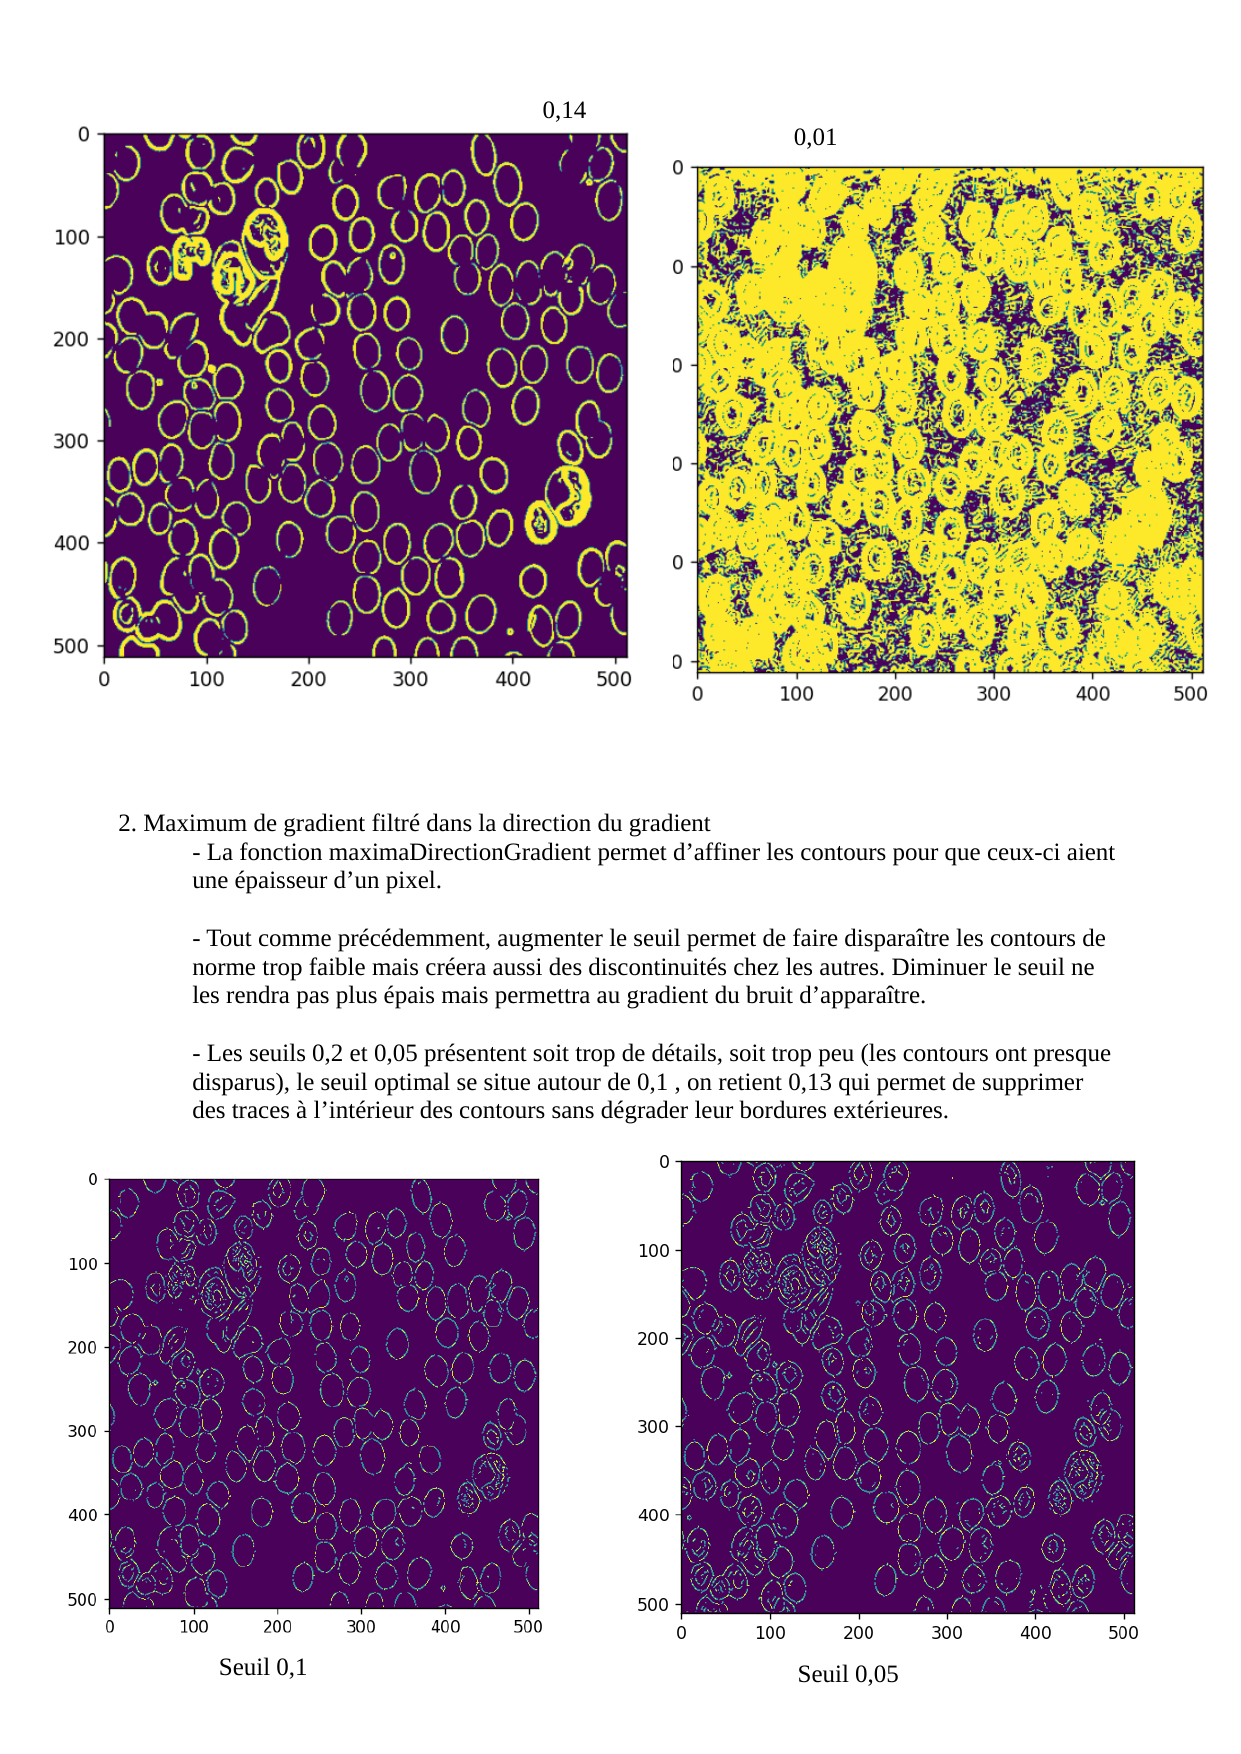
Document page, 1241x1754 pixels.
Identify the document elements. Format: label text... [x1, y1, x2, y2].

text - La fonction maximaDirectionGradient permet d’affiner les contours pour que ceux-ci aient une épaisseur d’un pixel. [118, 837, 1122, 894]
picture [619, 1126, 1171, 1660]
text - Tout comme précédemment, augmenter le seuil permet de faire disparaître les contours de norme trop faible mais créera aussi des discontinuités chez les autres. Diminuer le seuil ne les rendra pas plus épais mais permettra au gradient du bruit d’apparaître. [118, 923, 1122, 1009]
picture [55, 1141, 565, 1646]
picture [37, 95, 1241, 728]
text 2. Maximum de gradient filtré dans la direction du gradient [118, 808, 1122, 837]
text - Les seuils 0,2 et 0,05 présentent soit trop de détails, soit trop peu (les contours ont presque disparus), le seuil optimal se situe autour de 0,1 , on retient 0,13 qui permet de supprimer des traces à l’intérieur des contours sans dégrader leur bordures extérieures. [118, 1038, 1122, 1124]
